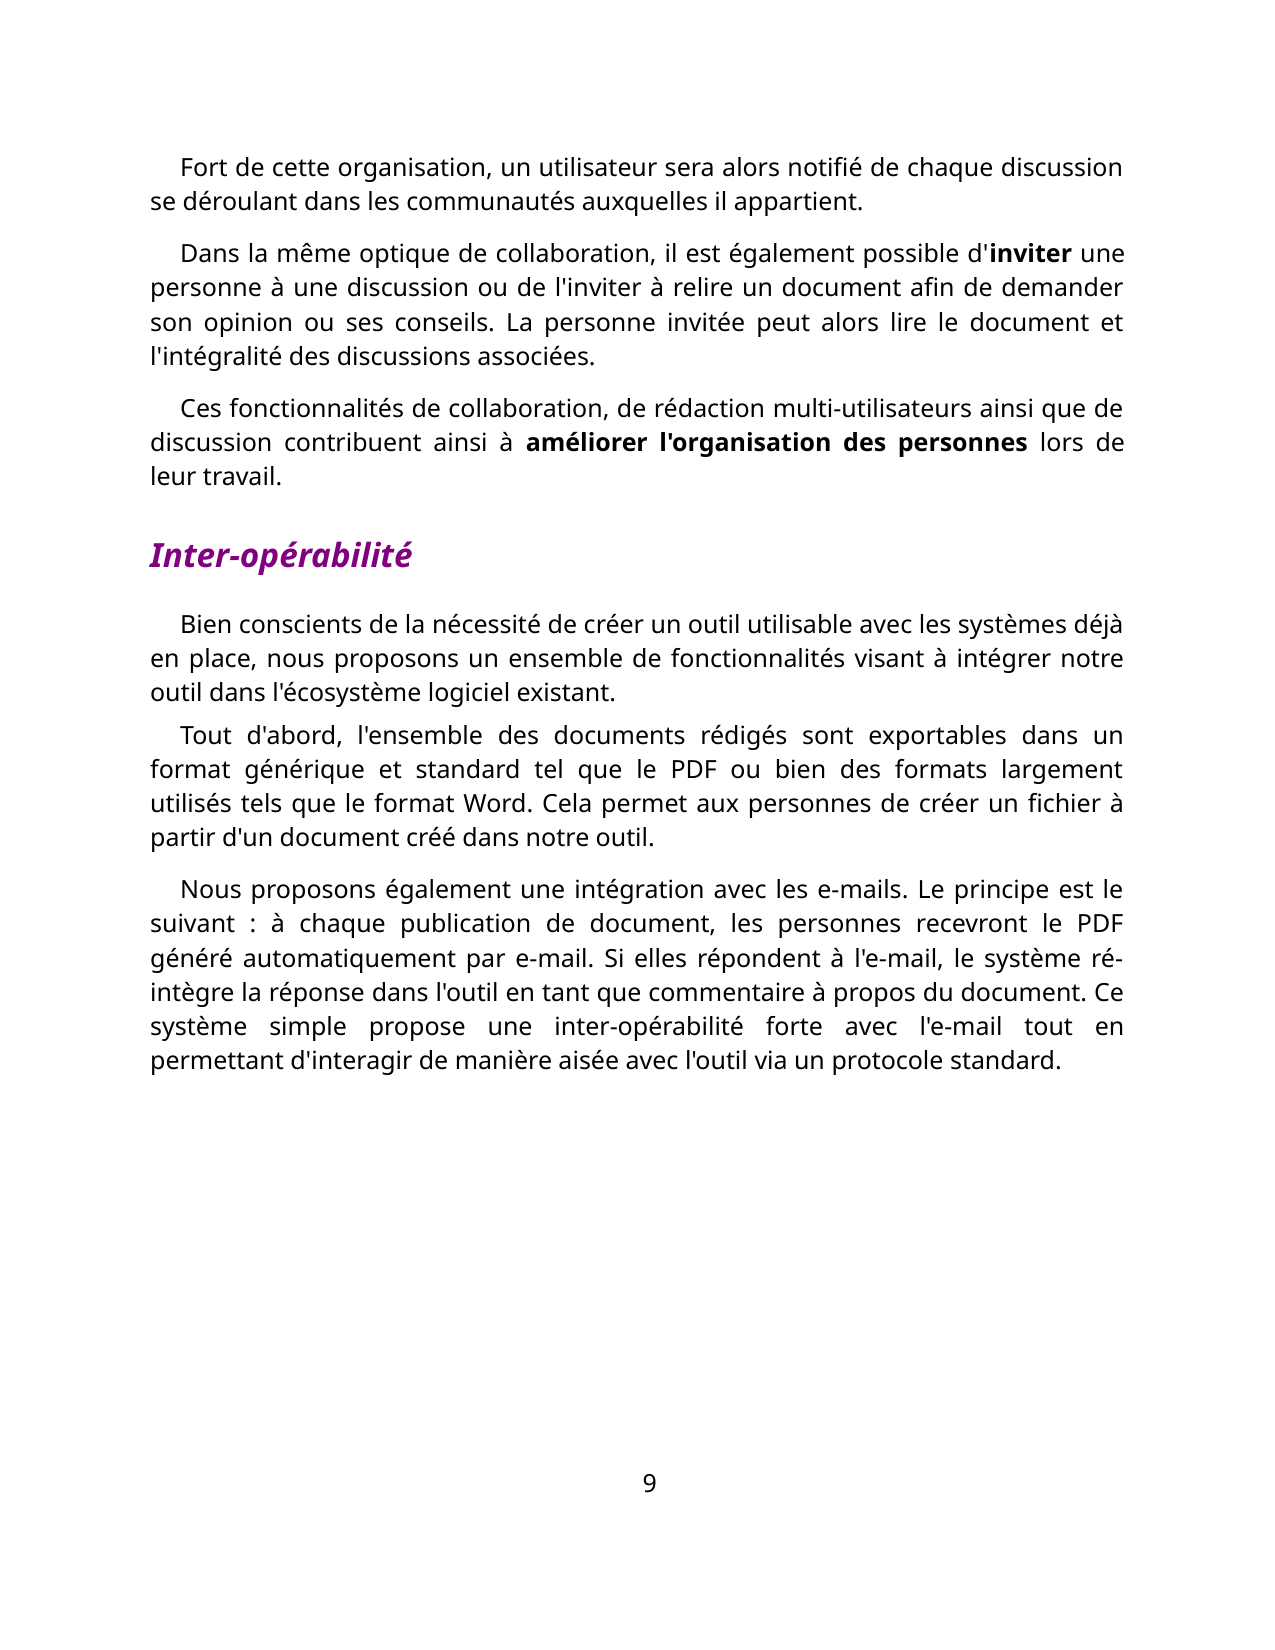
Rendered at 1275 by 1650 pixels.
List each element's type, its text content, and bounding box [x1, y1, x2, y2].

subtitle Inter-opérabilité [150, 531, 1125, 577]
text Fort de cette organisation, un utilisateur sera alors notifié de chaque discussion se déroulant dans les communautés auxquelles il appartient. [150, 150, 1125, 218]
text Bien conscients de la nécessité de créer un outil utilisable avec les systèmes déjà en place, nous proposons un ensemble de fonctionnalités visant à intégrer notre outil dans l'écosystème logiciel existant. [150, 607, 1125, 709]
text Nous proposons également une intégration avec les e-mails. Le principe est le suivant : à chaque publication de document, les personnes recevront le PDF généré automatiquement par e-mail. Si elles répondent à l'e-mail, le système ré-intègre la réponse dans l'outil en tant que commentaire à propos du document. Ce système simple propose une inter-opérabilité forte avec l'e-mail tout en permettant d'interagir de manière aisée avec l'outil via un protocole standard. [150, 872, 1125, 1076]
text Tout d'abord, l'ensemble des documents rédigés sont exportables dans un format générique et standard tel que le PDF ou bien des formats largement utilisés tels que le format Word. Cela permet aux personnes de créer un fichier à partir d'un document créé dans notre outil. [150, 718, 1125, 854]
text Ces fonctionnalités de collaboration, de rédaction multi-utilisateurs ainsi que de discussion contribuent ainsi à améliorer l'organisation des personnes lors de leur travail. [150, 390, 1125, 492]
text Dans la même optique de collaboration, il est également possible d'inviter une personne à une discussion ou de l'inviter à relire un document afin de demander son opinion ou ses conseils. La personne invitée peut alors lire le document et l'intégralité des discussions associées. [150, 236, 1125, 372]
